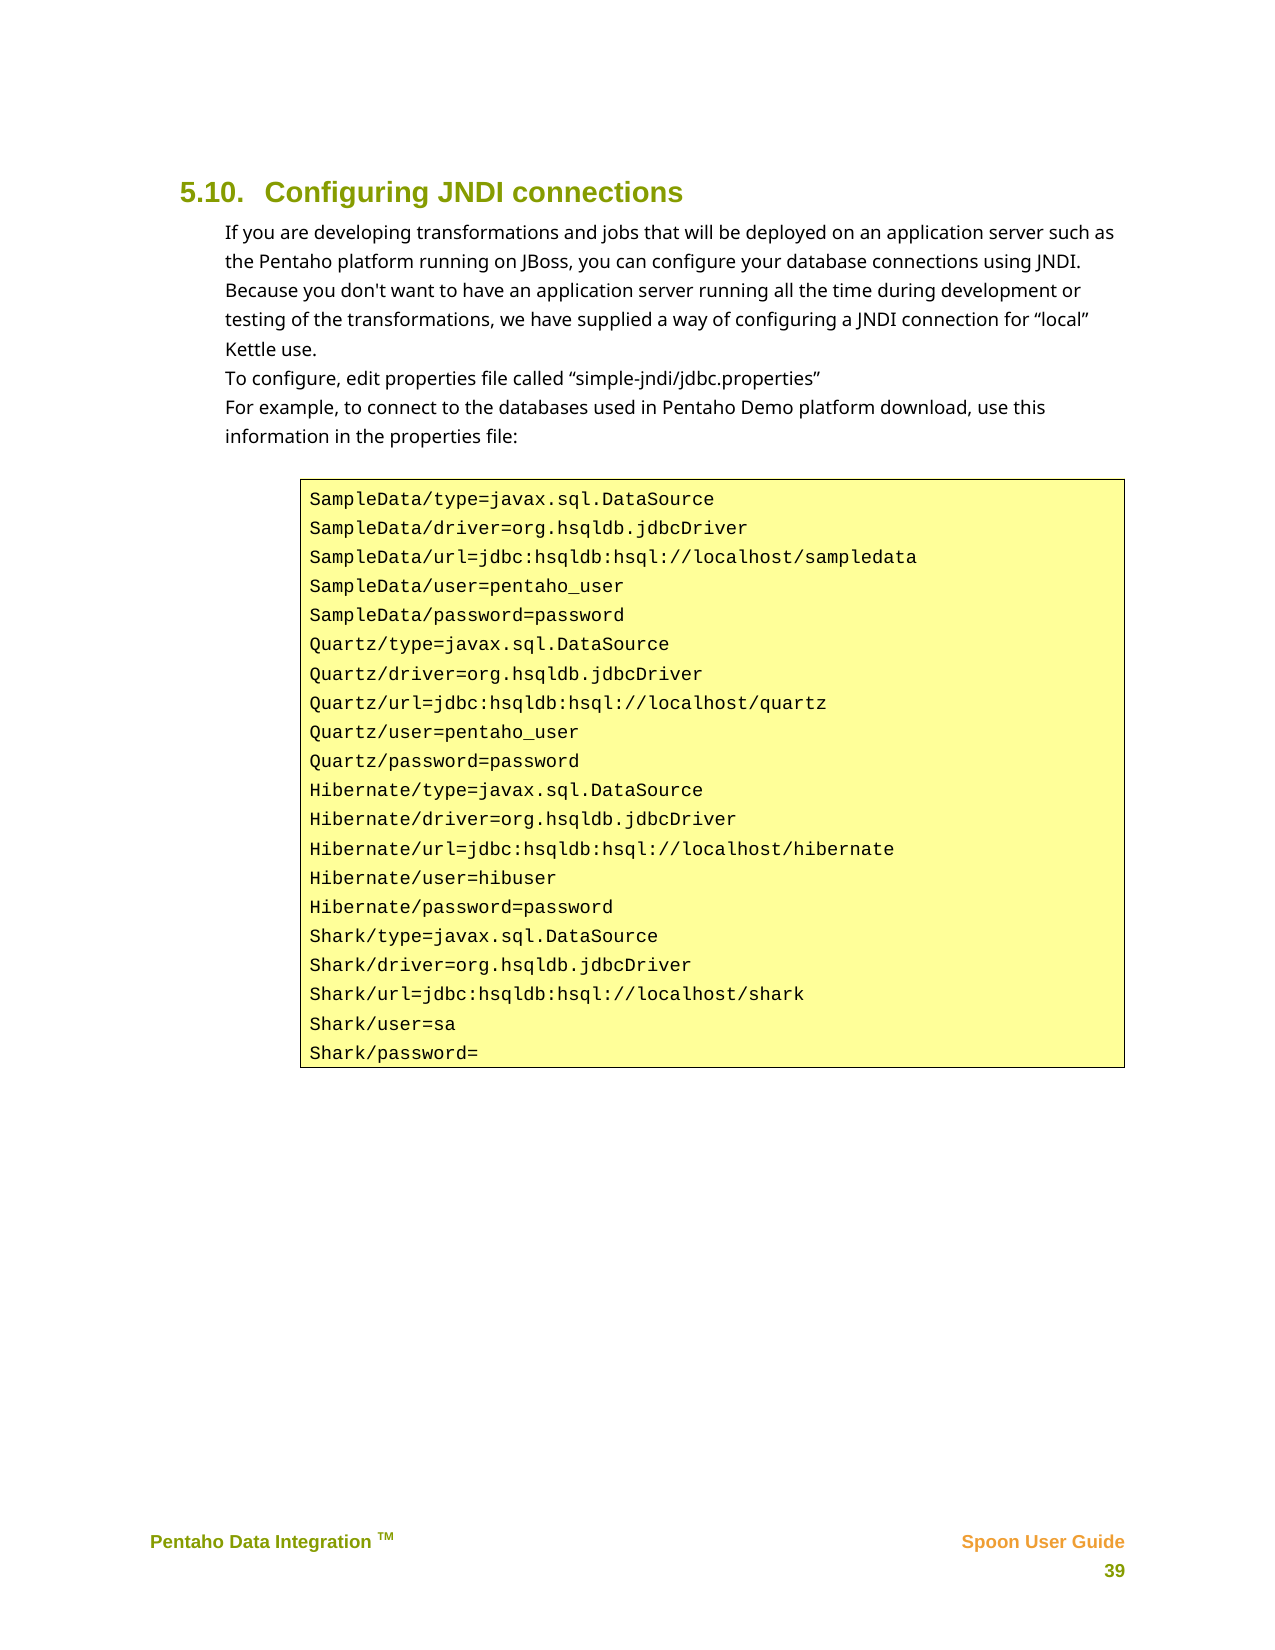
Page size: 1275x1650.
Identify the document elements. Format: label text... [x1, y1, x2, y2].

text SampleData/type=javax.sql.DataSource [301, 480, 1124, 508]
text SampleData/user=pentaho_user [301, 566, 1124, 595]
text Shark/user=sa [301, 1003, 1124, 1033]
text SampleData/driver=org.hsqldb.jdbcDriver [301, 508, 1124, 537]
text Shark/driver=org.hsqldb.jdbcDriver [301, 945, 1124, 974]
text Shark/password= [301, 1033, 1124, 1067]
text Shark/url=jdbc:hsqldb:hsql://localhost/shark [301, 974, 1124, 1003]
text Quartz/type=javax.sql.DataSource [301, 624, 1124, 653]
text Quartz/url=jdbc:hsqldb:hsql://localhost/quartz [301, 683, 1124, 712]
text Hibernate/password=password [301, 887, 1124, 916]
text SampleData/password=password [301, 595, 1124, 624]
text Quartz/user=pentaho_user [301, 712, 1124, 741]
text Hibernate/type=javax.sql.DataSource [301, 770, 1124, 799]
text SampleData/url=jdbc:hsqldb:hsql://localhost/sampledata [301, 537, 1124, 566]
text To configure, edit properties file called “simple-jndi/jdbc.properties” [225, 362, 1125, 391]
text If you are developing transformations and jobs that will be deployed on an application server such as the Pentaho platform running on JBoss, you can configure your database connections using JNDI. [225, 216, 1125, 274]
text Hibernate/user=hibuser [301, 858, 1124, 887]
text Quartz/password=password [301, 741, 1124, 770]
text For example, to connect to the databases used in Pentaho Demo platform download, use this information in the properties file: [225, 391, 1125, 449]
subtitle Configuring JNDI connections [179, 175, 1125, 210]
text Because you don't want to have an application server running all the time during development or testing of the transformations, we have supplied a way of configuring a JNDI connection for “local” Kettle use. [225, 274, 1125, 362]
text Shark/type=javax.sql.DataSource [301, 916, 1124, 945]
text Hibernate/driver=org.hsqldb.jdbcDriver [301, 799, 1124, 828]
text Quartz/driver=org.hsqldb.jdbcDriver [301, 653, 1124, 683]
text Hibernate/url=jdbc:hsqldb:hsql://localhost/hibernate [301, 828, 1124, 858]
